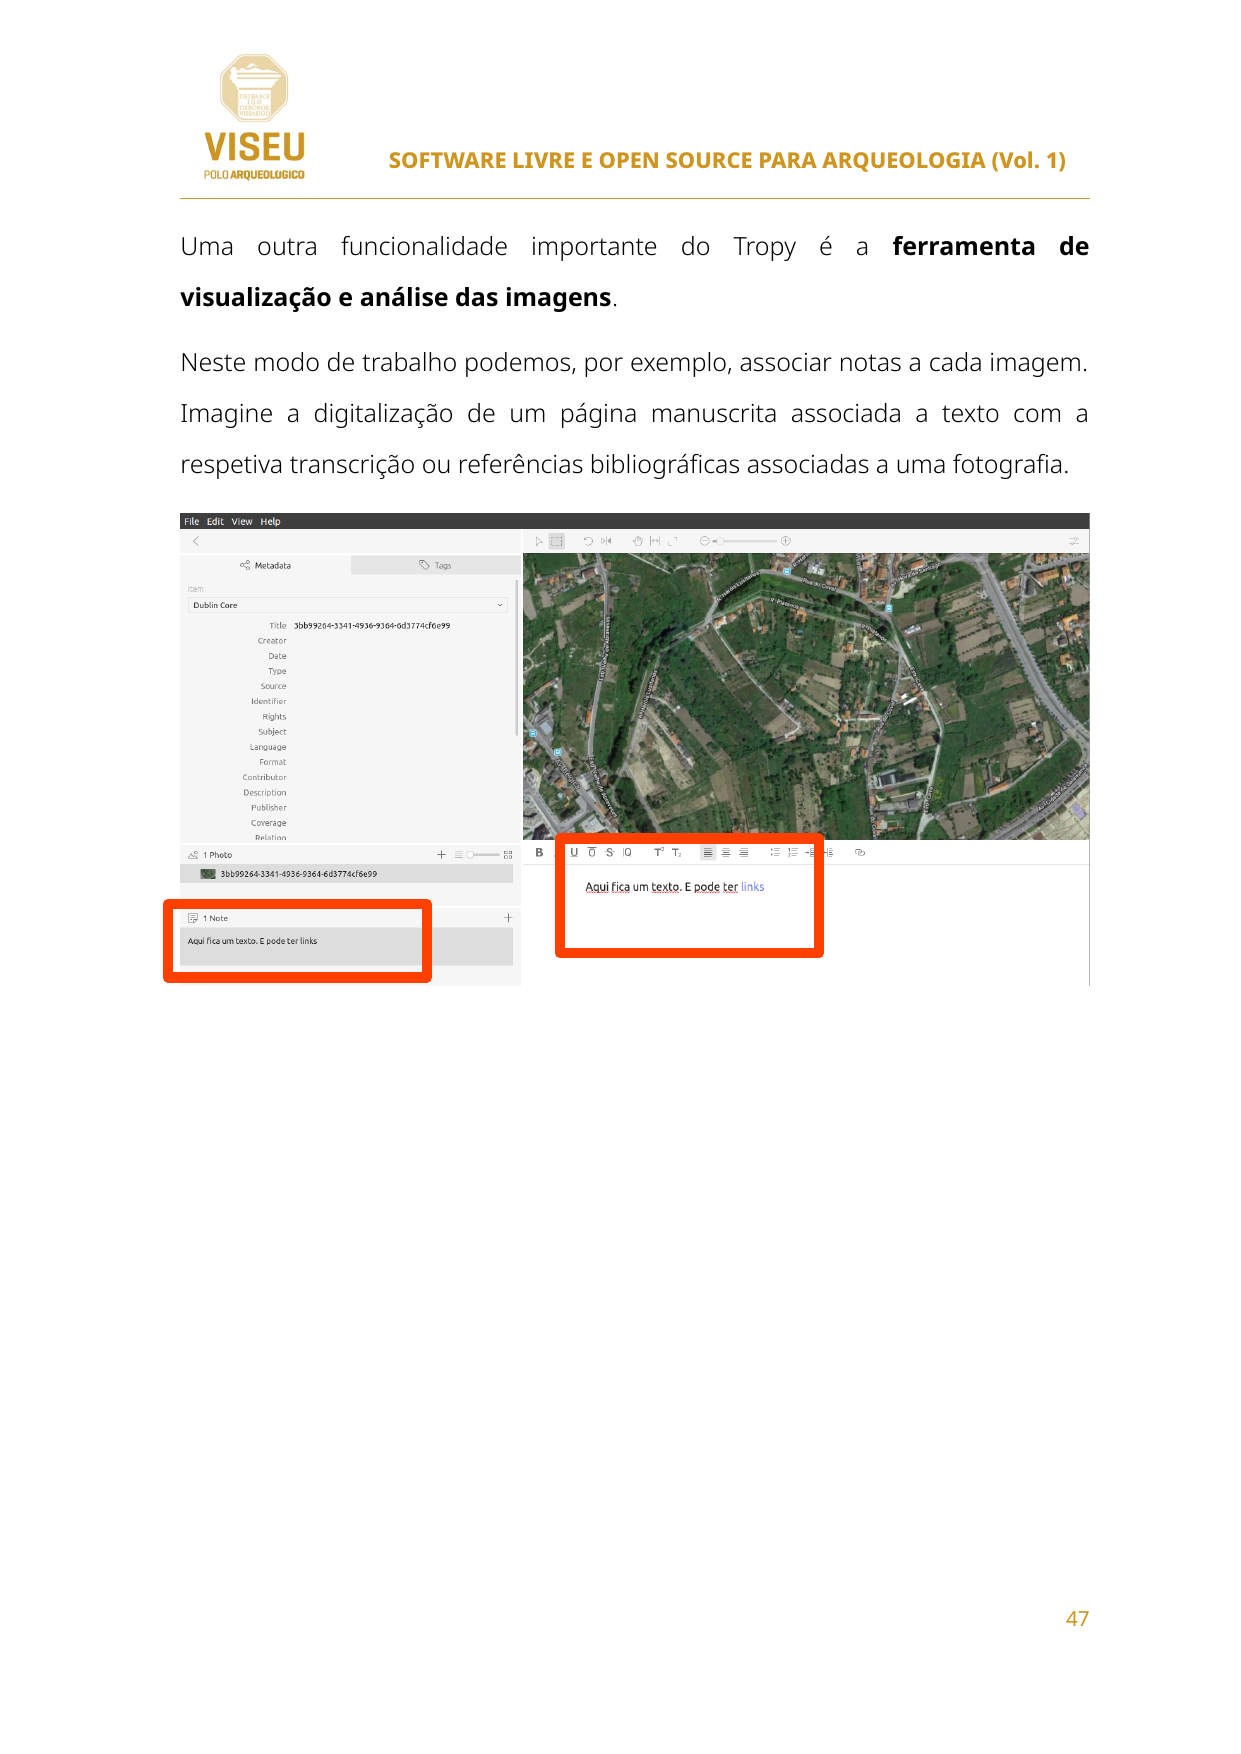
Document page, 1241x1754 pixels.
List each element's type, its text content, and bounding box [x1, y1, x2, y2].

subtitle Neste modo de trabalho podemos, por exemplo, associar notas a cada imagem. Imagine a digitalização de um página manuscrita associada a texto com a respetiva transcrição ou referências bibliográficas associadas a uma fotografia. [180, 345, 1090, 481]
picture [180, 513, 1090, 986]
picture [180, 909, 422, 972]
subtitle Uma outra funcionalidade importante do Tropy é a ferramenta de visualização e análise das imagens. [180, 228, 1090, 313]
